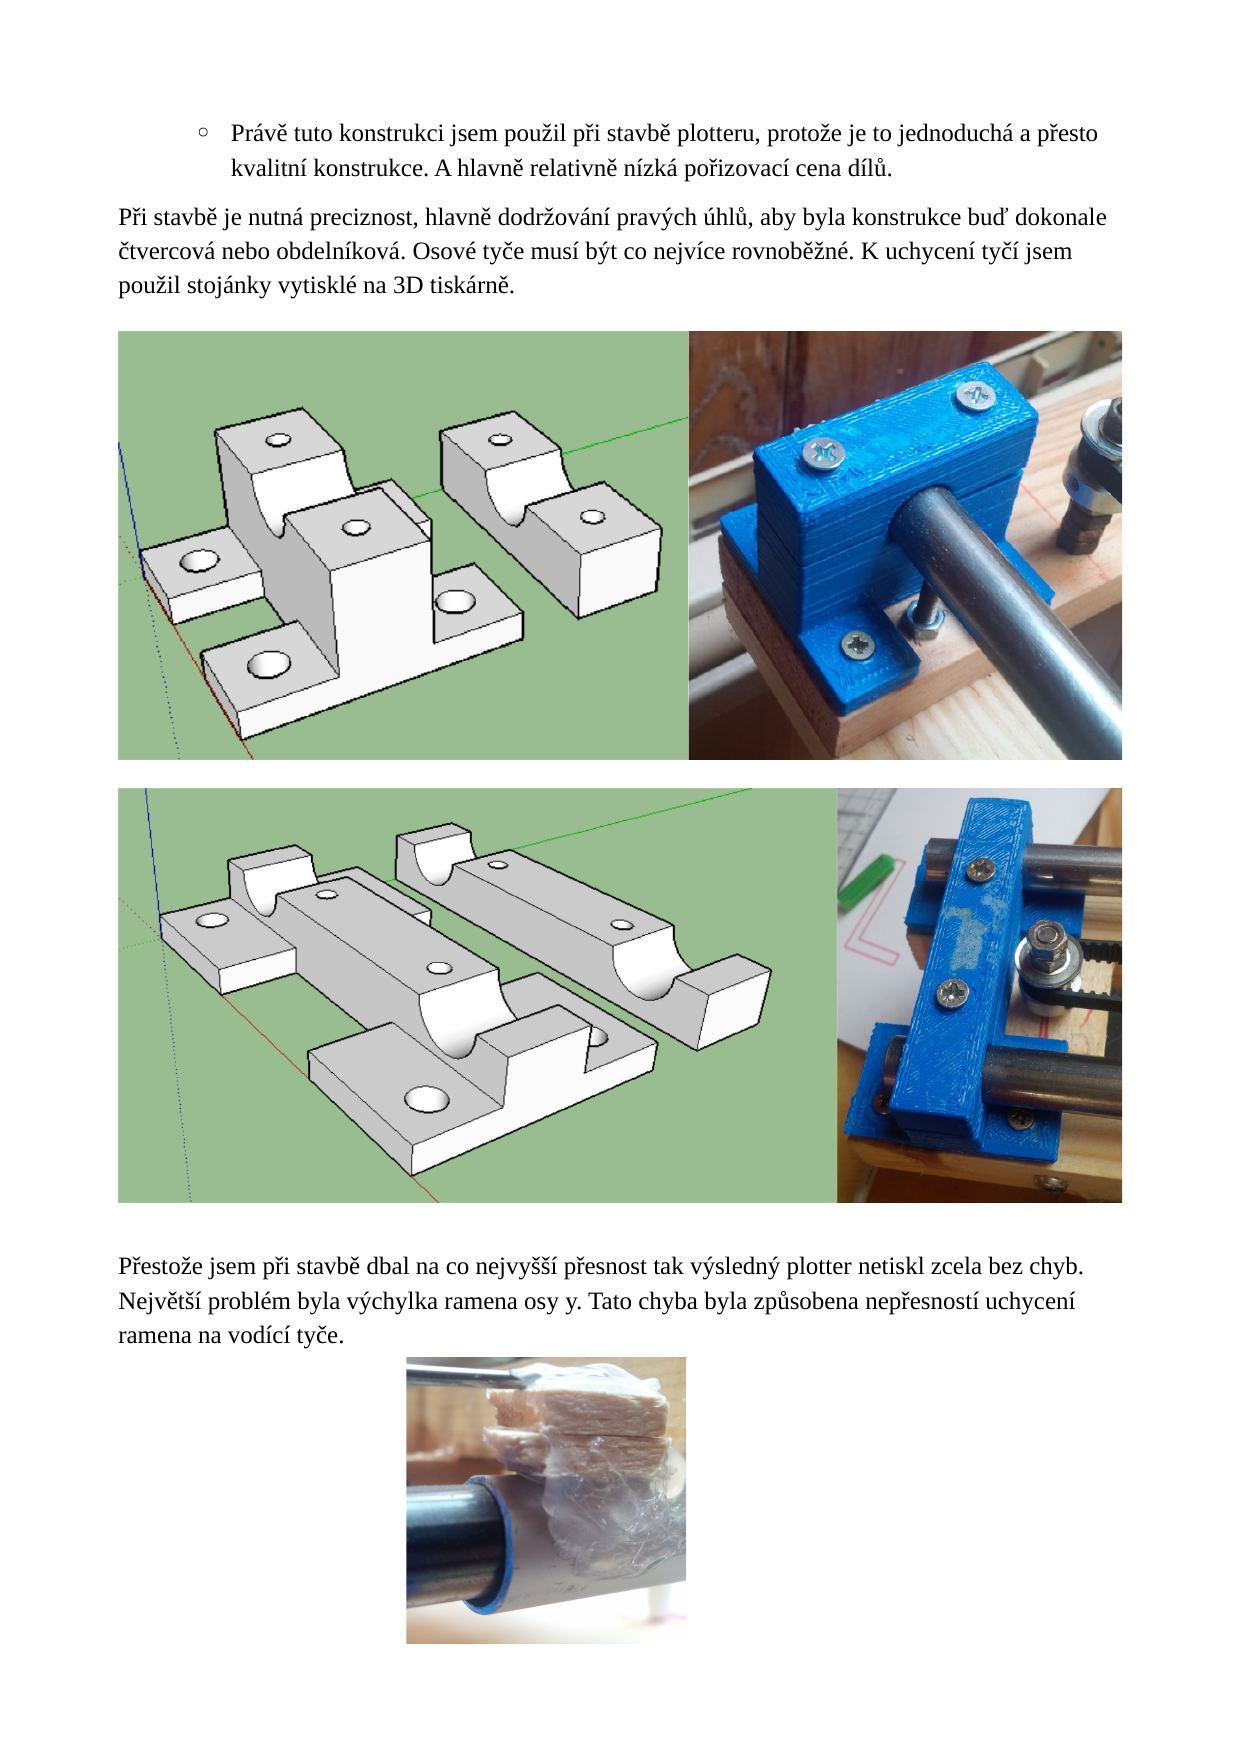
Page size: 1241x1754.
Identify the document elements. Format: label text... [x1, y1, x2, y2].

text Při stavbě je nutná preciznost, hlavně dodržování pravých úhlů, aby byla konstrukce buď dokonale čtvercová nebo obdelníková. Osové tyče musí být co nejvíce rovnoběžné. K uchycení tyčí jsem použil stojánky vytisklé na 3D tiskárně. [118, 202, 1122, 299]
list Právě tuto konstrukci jsem použil při stavbě plotteru, protože je to jednoduchá a přesto kvalitní konstrukce. A hlavně relativně nízká pořizovací cena dílů. [193, 118, 1122, 181]
text Přestože jsem při stavbě dbal na co nejvyšší přesnost tak výsledný plotter netiskl zcela bez chyb. Největší problém byla výchylka ramena osy y. Tato chyba byla způsobena nepřesností uchycení ramena na vodící tyče. [118, 1251, 1122, 1349]
picture [406, 1357, 687, 1644]
picture [118, 331, 1123, 760]
picture [118, 788, 1123, 1203]
